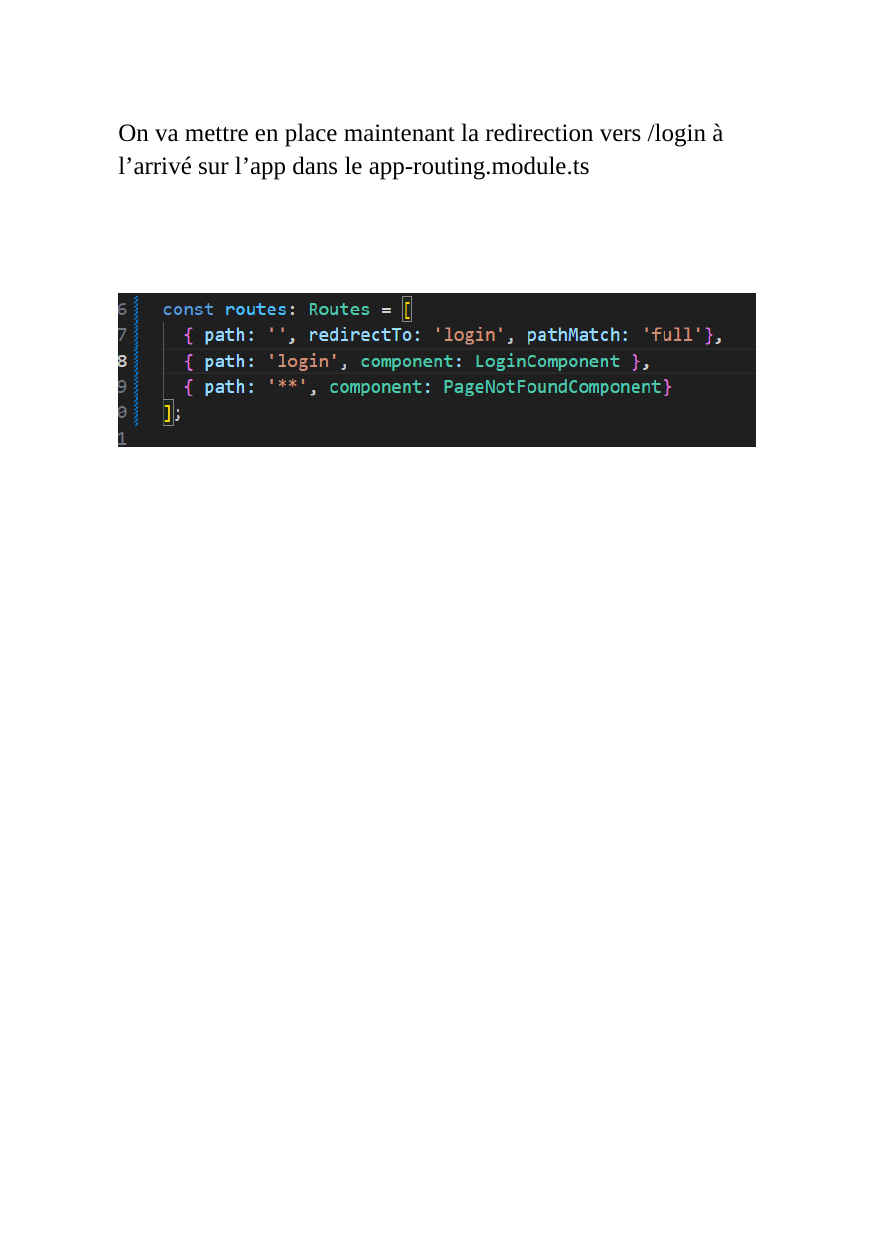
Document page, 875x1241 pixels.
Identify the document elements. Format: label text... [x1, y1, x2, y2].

text On va mettre en place maintenant la redirection vers /login à l’arrivé sur l’app dans le app-routing.module.ts [118, 118, 756, 180]
picture [118, 293, 756, 447]
